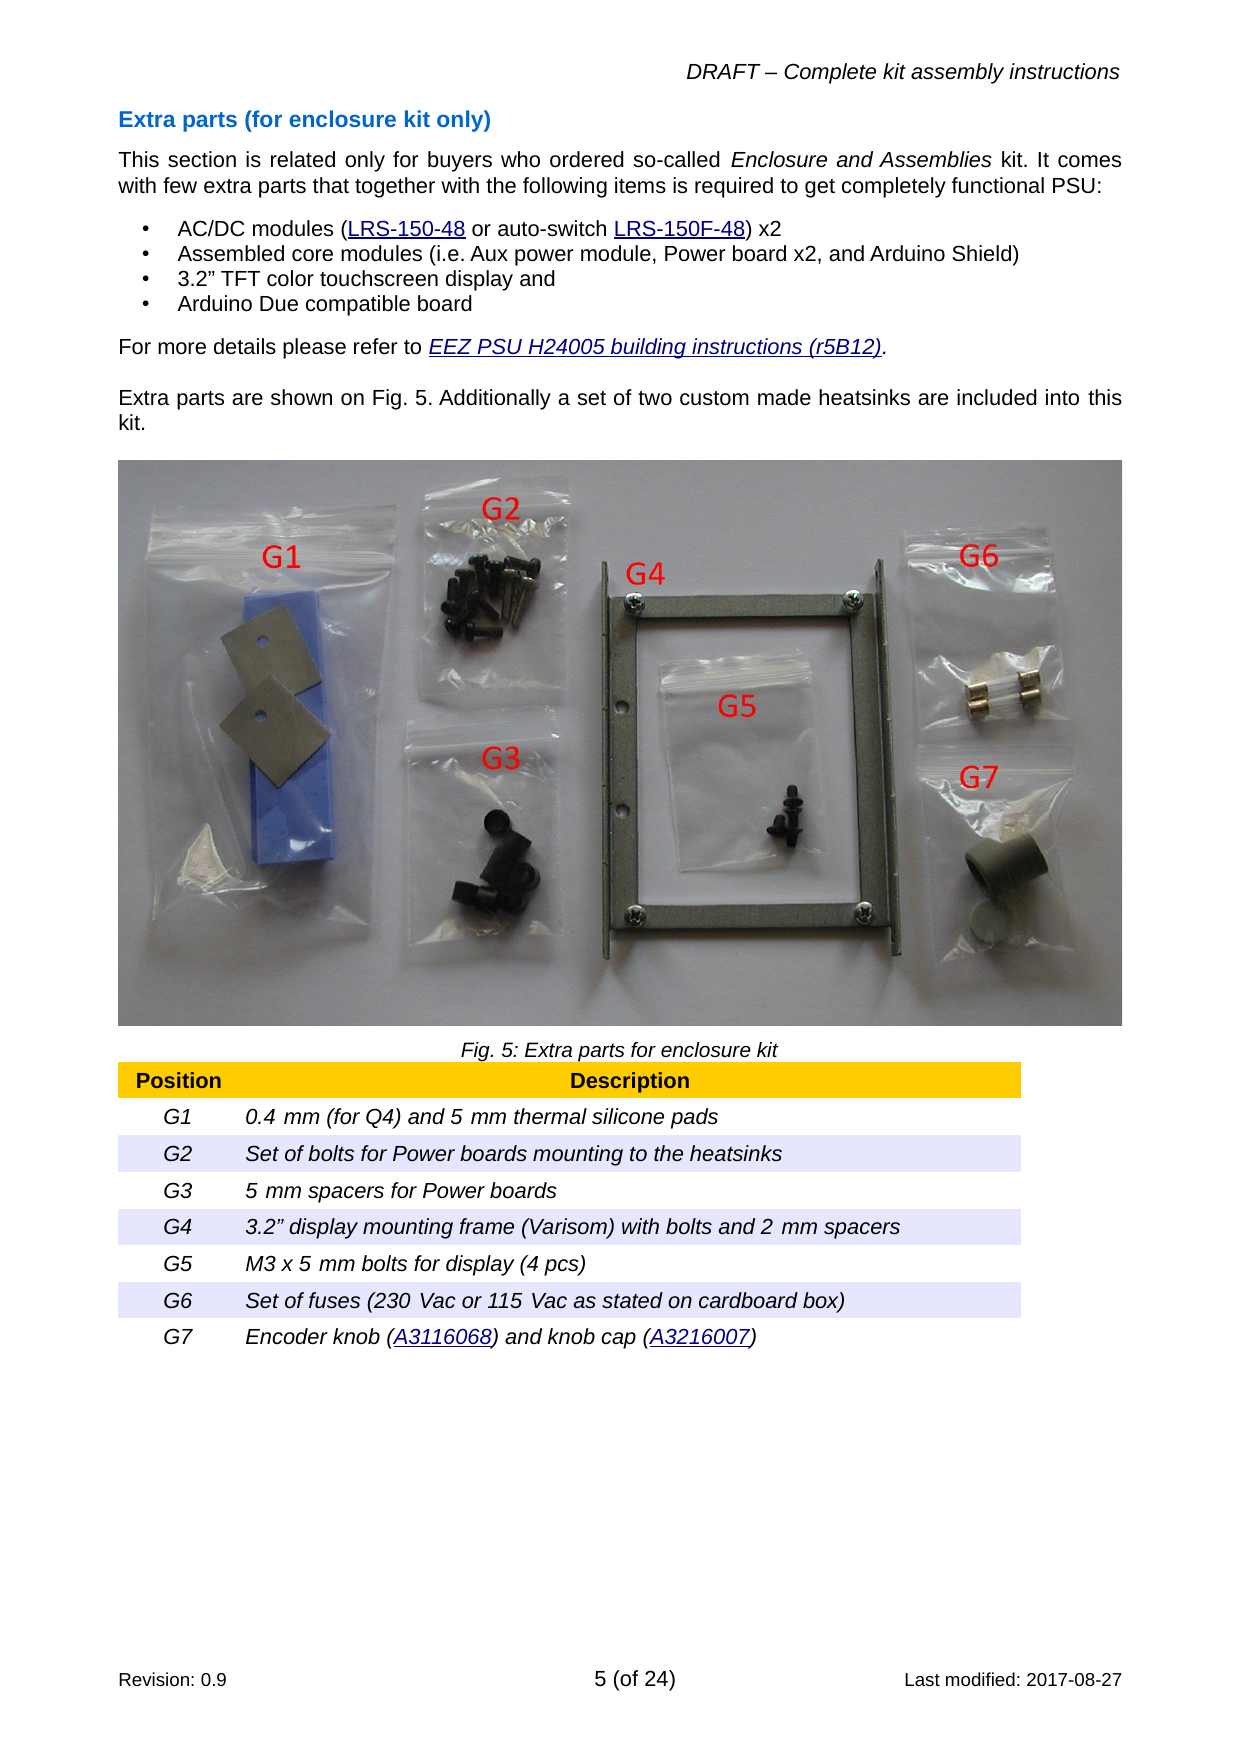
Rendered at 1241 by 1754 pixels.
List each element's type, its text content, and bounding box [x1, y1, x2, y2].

list 3.2” TFT color touchscreen display and [142, 266, 1110, 291]
picture [118, 460, 1123, 1026]
table_cell Encoder knob (A3116068) and knob cap (A3216007) [239, 1319, 1021, 1355]
text Extra parts are shown on Fig. 5. Additionally a set of two custom made heatsinks are included into this kit. [118, 384, 1122, 435]
table_header Description [239, 1062, 1021, 1098]
table_cell G6 [118, 1282, 239, 1318]
table_cell G1 [118, 1099, 239, 1135]
table_cell G5 [118, 1245, 239, 1282]
list Assembled core modules (i.e. Aux power module, Power board x2, and Arduino Shield) [142, 241, 1110, 266]
text This section is related only for buyers who ordered so-called Enclosure and Assemblies kit. It comes with few extra parts that together with the following items is required to get completely functional PSU: [118, 147, 1122, 198]
subtitle Extra parts (for enclosure kit only) [118, 106, 1122, 133]
text Fig. 5: Extra parts for enclosure kit [118, 1026, 1122, 1062]
table_cell G4 [118, 1209, 239, 1245]
table_cell 5 mm spacers for Power boards [239, 1172, 1021, 1208]
list Arduino Due compatible board [142, 291, 1110, 316]
list AC/DC modules (LRS-150-48 or auto-switch LRS-150F-48) x2 [142, 216, 1110, 241]
table_cell Set of fuses (230 Vac or 115 Vac as stated on cardboard box) [239, 1282, 1021, 1318]
table_cell Set of bolts for Power boards mounting to the heatsinks [239, 1135, 1021, 1172]
table_cell G7 [118, 1319, 239, 1355]
table_header Position [118, 1062, 239, 1098]
table_cell 3.2” display mounting frame (Varisom) with bolts and 2 mm spacers [239, 1209, 1021, 1245]
table_cell G3 [118, 1172, 239, 1208]
text For more details please refer to EEZ PSU H24005 building instructions (r5B12). [118, 334, 1122, 359]
table_cell G2 [118, 1135, 239, 1172]
table_cell 0.4 mm (for Q4) and 5 mm thermal silicone pads [239, 1099, 1021, 1135]
table_cell M3 x 5 mm bolts for display (4 pcs) [239, 1245, 1021, 1282]
